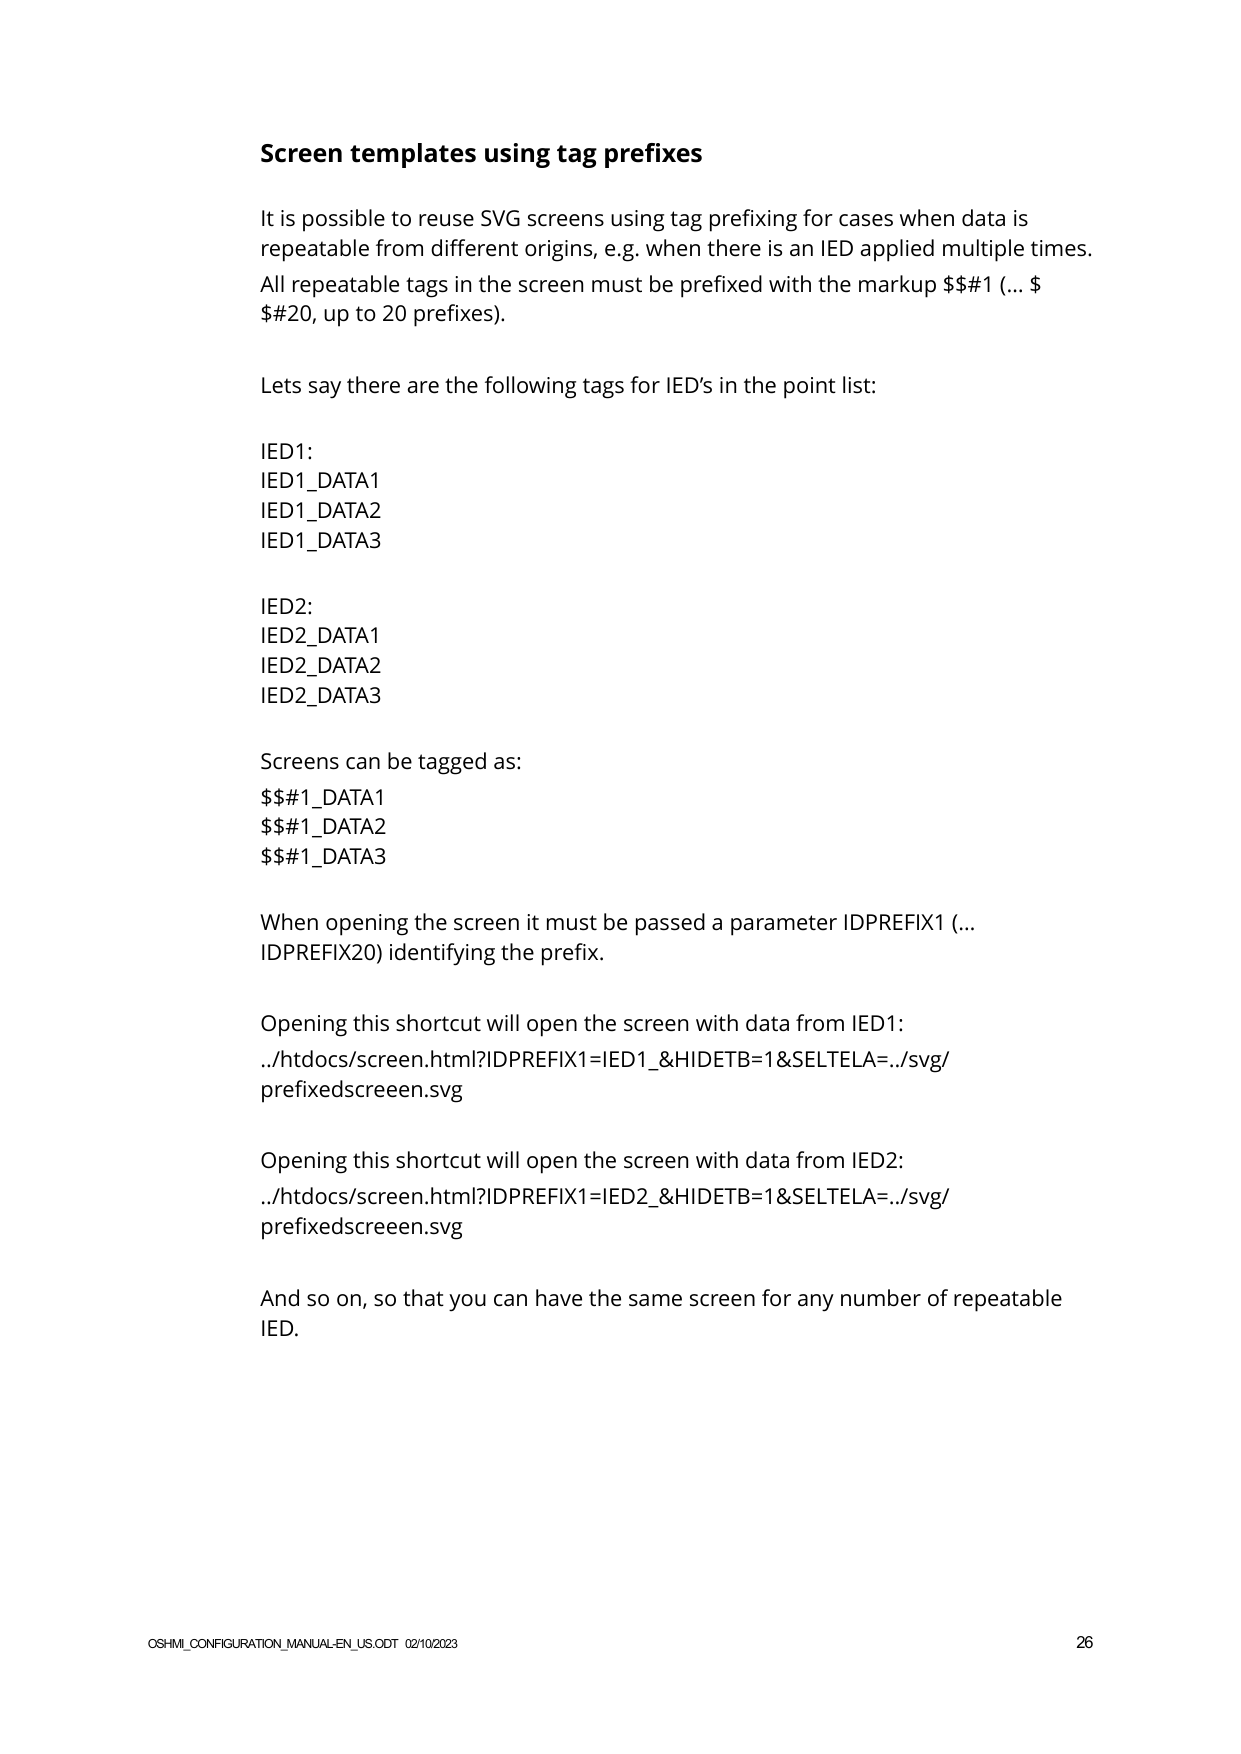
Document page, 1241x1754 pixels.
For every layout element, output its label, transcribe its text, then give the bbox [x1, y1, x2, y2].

text Opening this shortcut will open the screen with data from IED2: [260, 1145, 1093, 1175]
text $$#1_DATA1 $$#1_DATA2 $$#1_DATA3 [260, 781, 1093, 901]
text When opening the screen it must be passed a parameter IDPREFIX1 (… IDPREFIX20) identifying the prefix. [260, 907, 1093, 966]
subtitle Screen templates using tag prefixes [260, 136, 1093, 170]
text All repeatable tags in the screen must be prefixed with the markup $$#1 (… $$#20, up to 20 prefixes). [260, 268, 1093, 328]
text ../htdocs/screen.html?IDPREFIX1=IED1_&HIDETB=1&SELTELA=../svg/prefixedscreeen.svg [260, 1044, 1093, 1103]
text Screens can be tagged as: [260, 746, 1093, 775]
text It is possible to reuse SVG screens using tag prefixing for cases when data is repeatable from different origins, e.g. when there is an IED applied multiple times. [260, 203, 1093, 262]
text And so on, so that you can have the same screen for any number of repeatable IED. [260, 1283, 1093, 1342]
text Opening this shortcut will open the screen with data from IED1: [260, 1008, 1093, 1038]
text Lets say there are the following tags for IED’s in the point list: [260, 370, 1093, 400]
text IED2: IED2_DATA1 IED2_DATA2 IED2_DATA3 [260, 591, 1093, 739]
text ../htdocs/screen.html?IDPREFIX1=IED2_&HIDETB=1&SELTELA=../svg/prefixedscreeen.svg [260, 1181, 1093, 1241]
text IED1: IED1_DATA1 IED1_DATA2 IED1_DATA3 [260, 406, 1093, 584]
